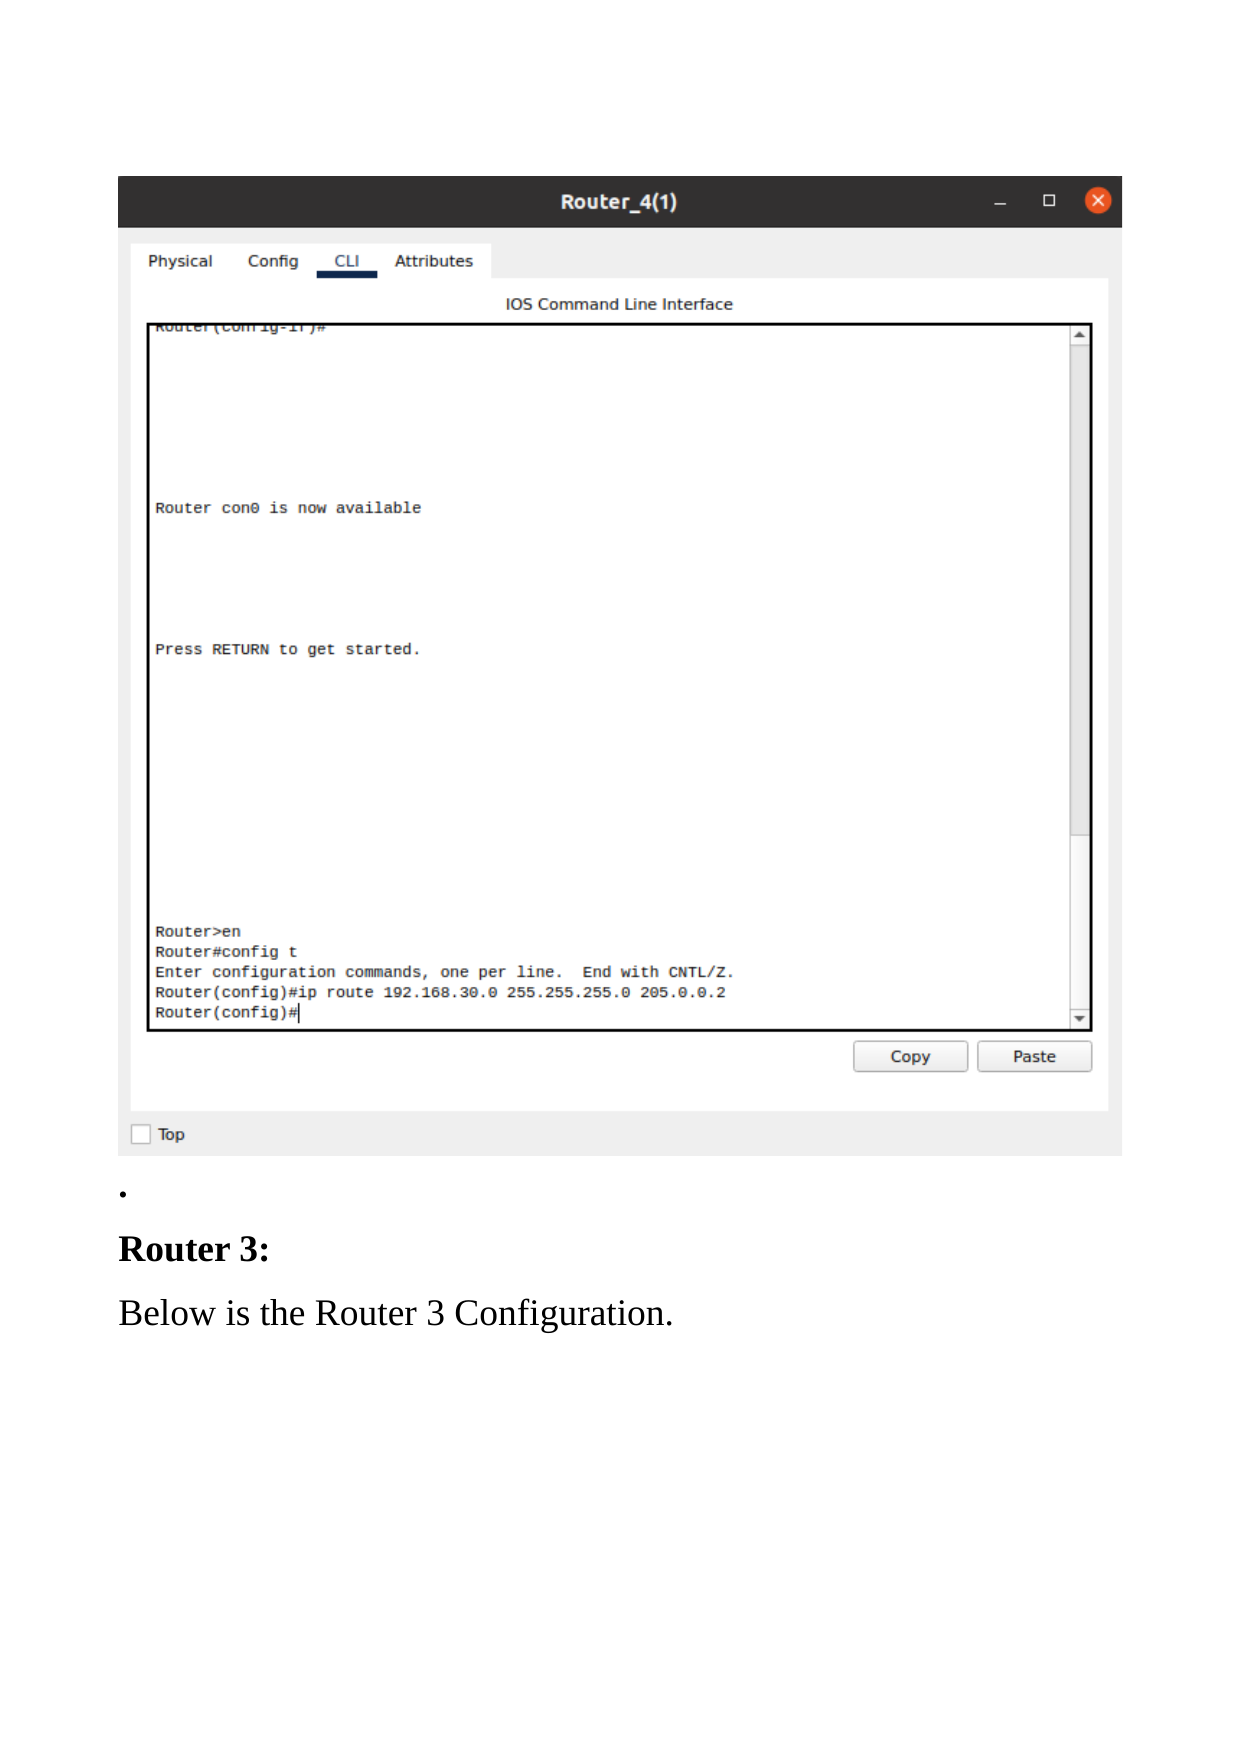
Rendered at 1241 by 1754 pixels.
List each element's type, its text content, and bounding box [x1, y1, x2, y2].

text Below is the Router 3 Configuration. [118, 1291, 1122, 1334]
picture [118, 176, 1123, 1156]
text . [118, 1156, 1122, 1205]
text Router 3: [118, 1226, 1122, 1269]
